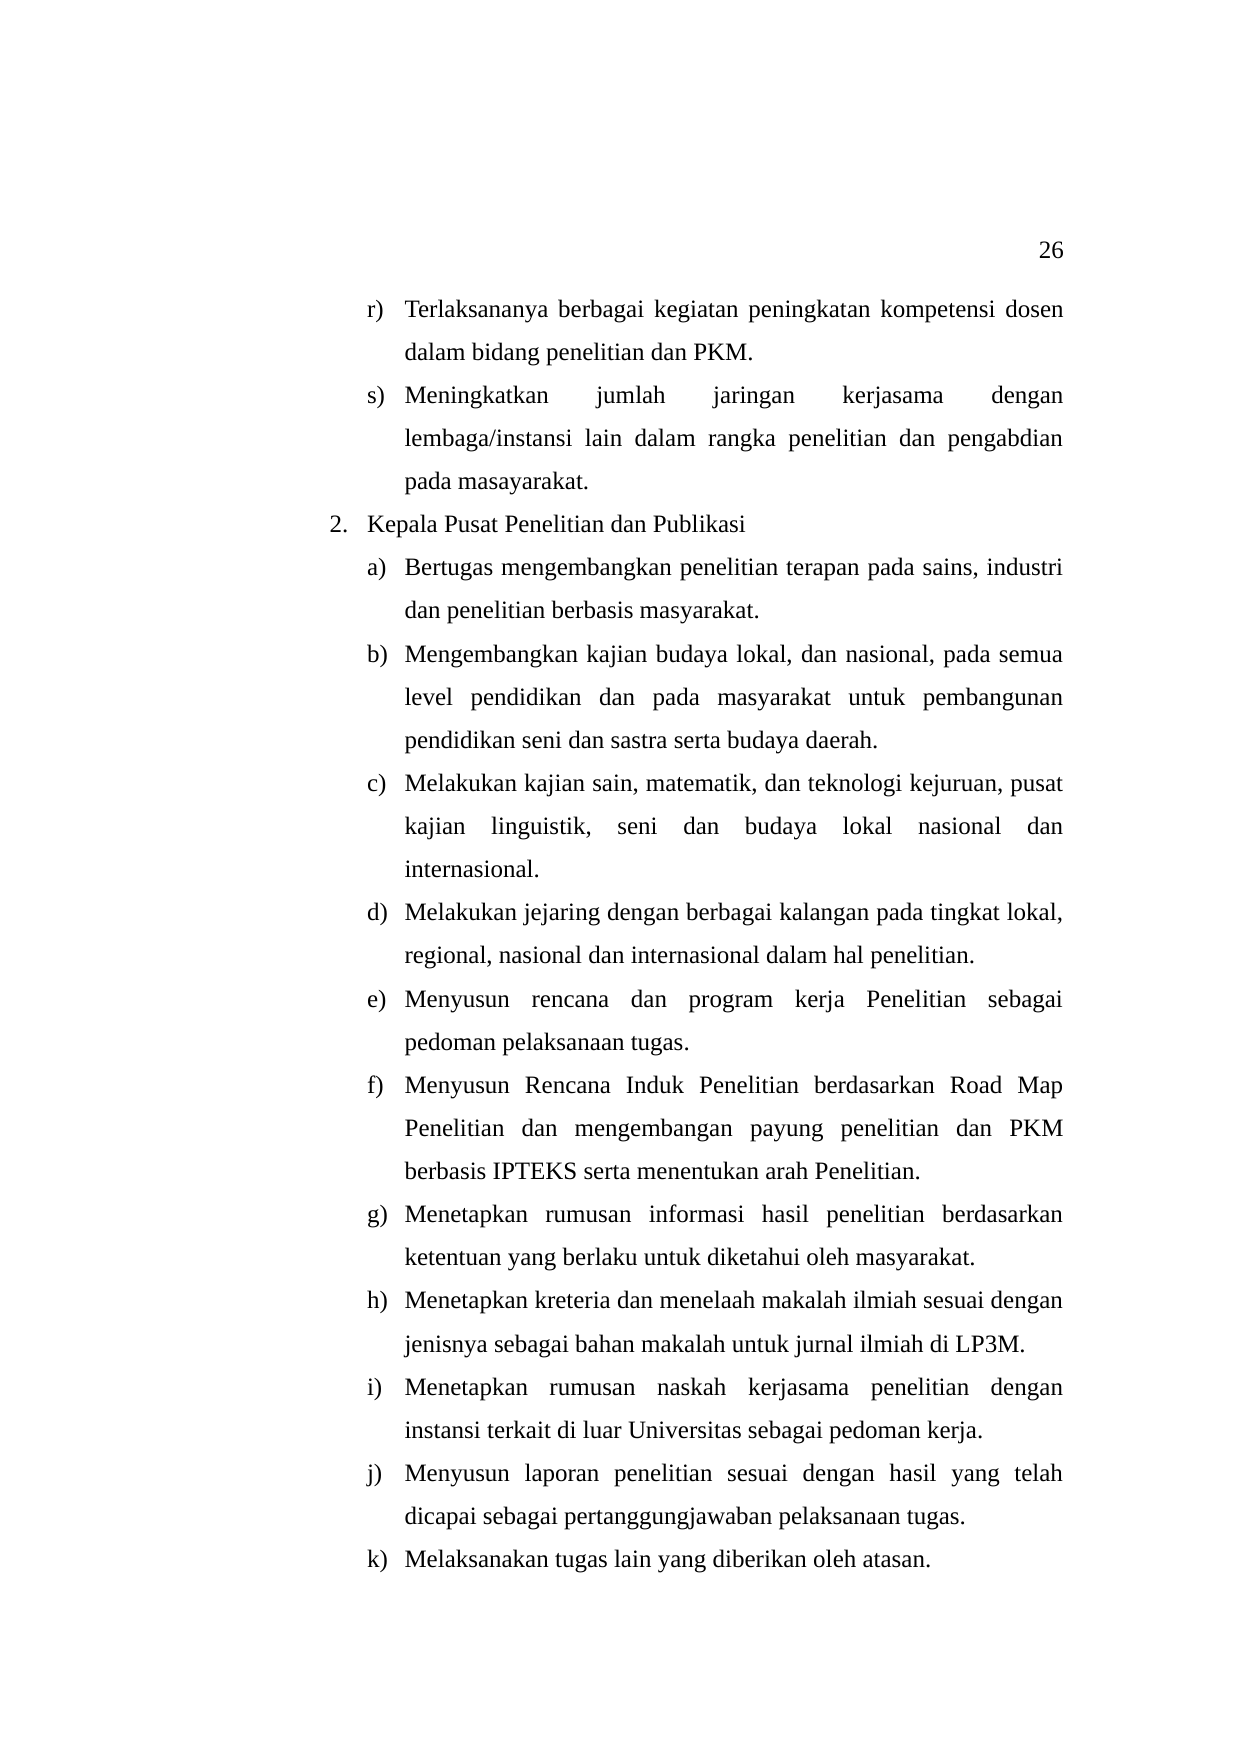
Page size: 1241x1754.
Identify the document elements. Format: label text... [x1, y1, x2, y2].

list Menyusun Rencana Induk Penelitian berdasarkan Road Map Penelitian dan mengembangan payung penelitian dan PKM berbasis IPTEKS serta menentukan arah Penelitian. [367, 1070, 1063, 1185]
list Meningkatkan jumlah jaringan kerjasama dengan lembaga/instansi lain dalam rangka penelitian dan pengabdian pada masayarakat. [367, 380, 1063, 495]
list Menetapkan kreteria dan menelaah makalah ilmiah sesuai dengan jenisnya sebagai bahan makalah untuk jurnal ilmiah di LP3M. [367, 1286, 1063, 1357]
list Melakukan jejaring dengan berbagai kalangan pada tingkat lokal, regional, nasional dan internasional dalam hal penelitian. [367, 897, 1063, 969]
list Bertugas mengembangkan penelitian terapan pada sains, industri dan penelitian berbasis masyarakat. [367, 552, 1063, 624]
list Terlaksananya berbagai kegiatan peningkatan kompetensi dosen dalam bidang penelitian dan PKM. [367, 294, 1063, 366]
list Melakukan kajian sain, matematik, dan teknologi kejuruan, pusat kajian linguistik, seni dan budaya lokal nasional dan internasional. [367, 768, 1063, 883]
list Menetapkan rumusan naskah kerjasama penelitian dengan instansi terkait di luar Universitas sebagai pedoman kerja. [367, 1372, 1063, 1444]
list Menetapkan rumusan informasi hasil penelitian berdasarkan ketentuan yang berlaku untuk diketahui oleh masyarakat. [367, 1199, 1063, 1271]
list Kepala Pusat Penelitian dan Publikasi [329, 509, 1063, 538]
list Mengembangkan kajian budaya lokal, dan nasional, pada semua level pendidikan dan pada masyarakat untuk pembangunan pendidikan seni dan sastra serta budaya daerah. [367, 639, 1063, 754]
list Menyusun rencana dan program kerja Penelitian sebagai pedoman pelaksanaan tugas. [367, 984, 1063, 1056]
list Menyusun laporan penelitian sesuai dengan hasil yang telah dicapai sebagai pertanggungjawaban pelaksanaan tugas. [367, 1458, 1063, 1530]
list Melaksanakan tugas lain yang diberikan oleh atasan. [367, 1544, 1063, 1573]
